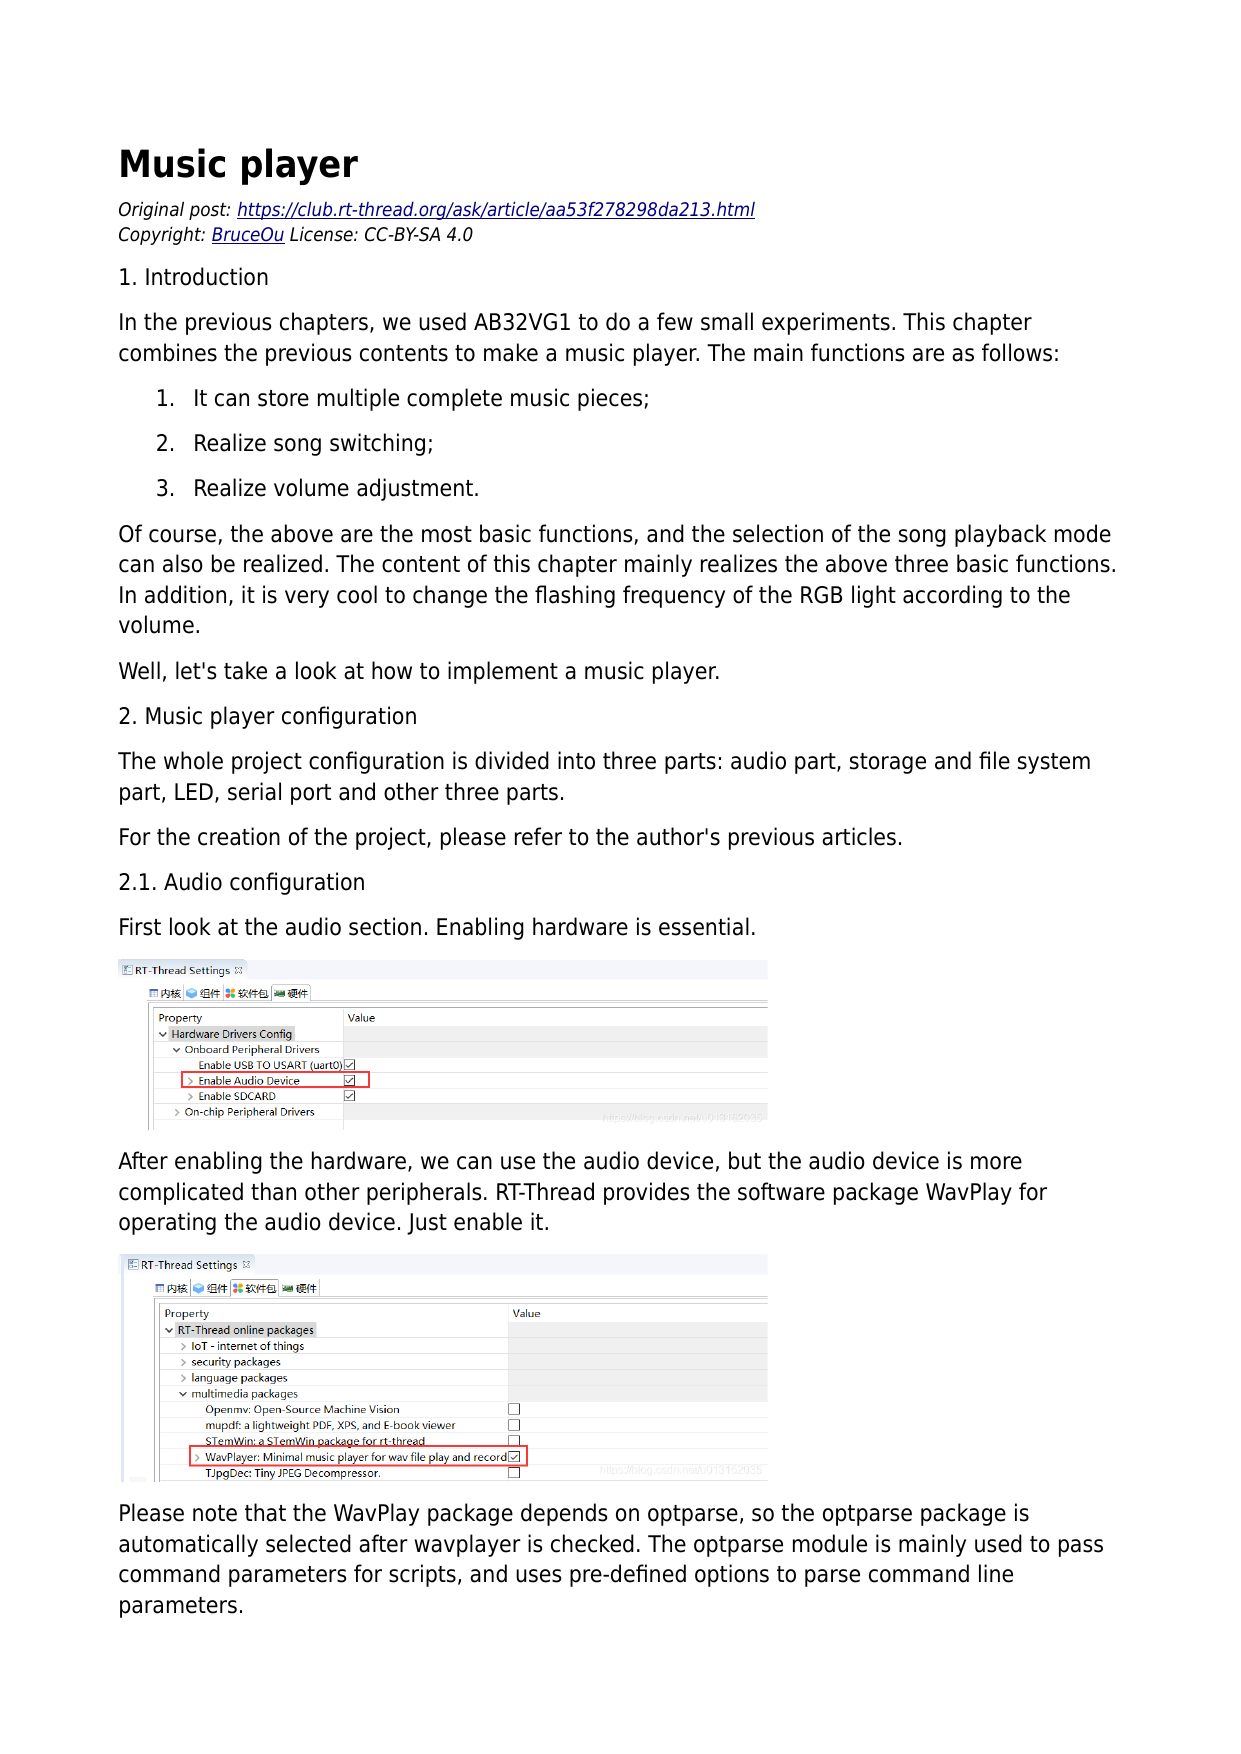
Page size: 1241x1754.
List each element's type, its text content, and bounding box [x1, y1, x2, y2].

text Well, let's take a look at how to implement a music player. [118, 658, 1122, 684]
list Realize song switching; [156, 430, 1122, 457]
picture [118, 959, 768, 1130]
list Realize volume adjustment. [156, 476, 1122, 502]
text 1. Introduction [118, 264, 1122, 291]
picture [118, 1254, 768, 1482]
text After enabling the hardware, we can use the audio device, but the audio device is more complicated than other peripherals. RT-Thread provides the software package WavPlay for operating the audio device. Just enable it. [118, 1148, 1122, 1236]
text The whole project configuration is divided into three parts: audio part, storage and file system part, LED, serial port and other three parts. [118, 748, 1122, 806]
text Of course, the above are the most basic functions, and the selection of the song playback mode can also be realized. The content of this chapter mainly realizes the above three basic functions. In addition, it is very cool to change the flashing frequency of the RGB light according to the volume. [118, 521, 1122, 639]
text First look at the audio section. Enabling hardware is essential. [118, 914, 1122, 941]
list It can store multiple complete music pieces; [156, 385, 1122, 412]
text In the previous chapters, we used AB32VG1 to do a few small experiments. This chapter combines the previous contents to make a music player. The main functions are as follows: [118, 309, 1122, 367]
text 2. Music player configuration [118, 703, 1122, 730]
subtitle Music player [118, 143, 1122, 187]
text Original post: https://club.rt-thread.org/ask/article/aa53f278298da213.html [118, 199, 1122, 221]
text Copyright: BruceOu License: CC-BY-SA 4.0 [118, 224, 1122, 246]
text Please note that the WavPlay package depends on optparse, so the optparse package is automatically selected after wavplayer is checked. The optparse module is mainly used to pass command parameters for scripts, and uses pre-defined options to parse command line parameters. [118, 1500, 1122, 1619]
text For the creation of the project, please refer to the author's previous articles. [118, 824, 1122, 851]
text 2.1. Audio configuration [118, 869, 1122, 896]
